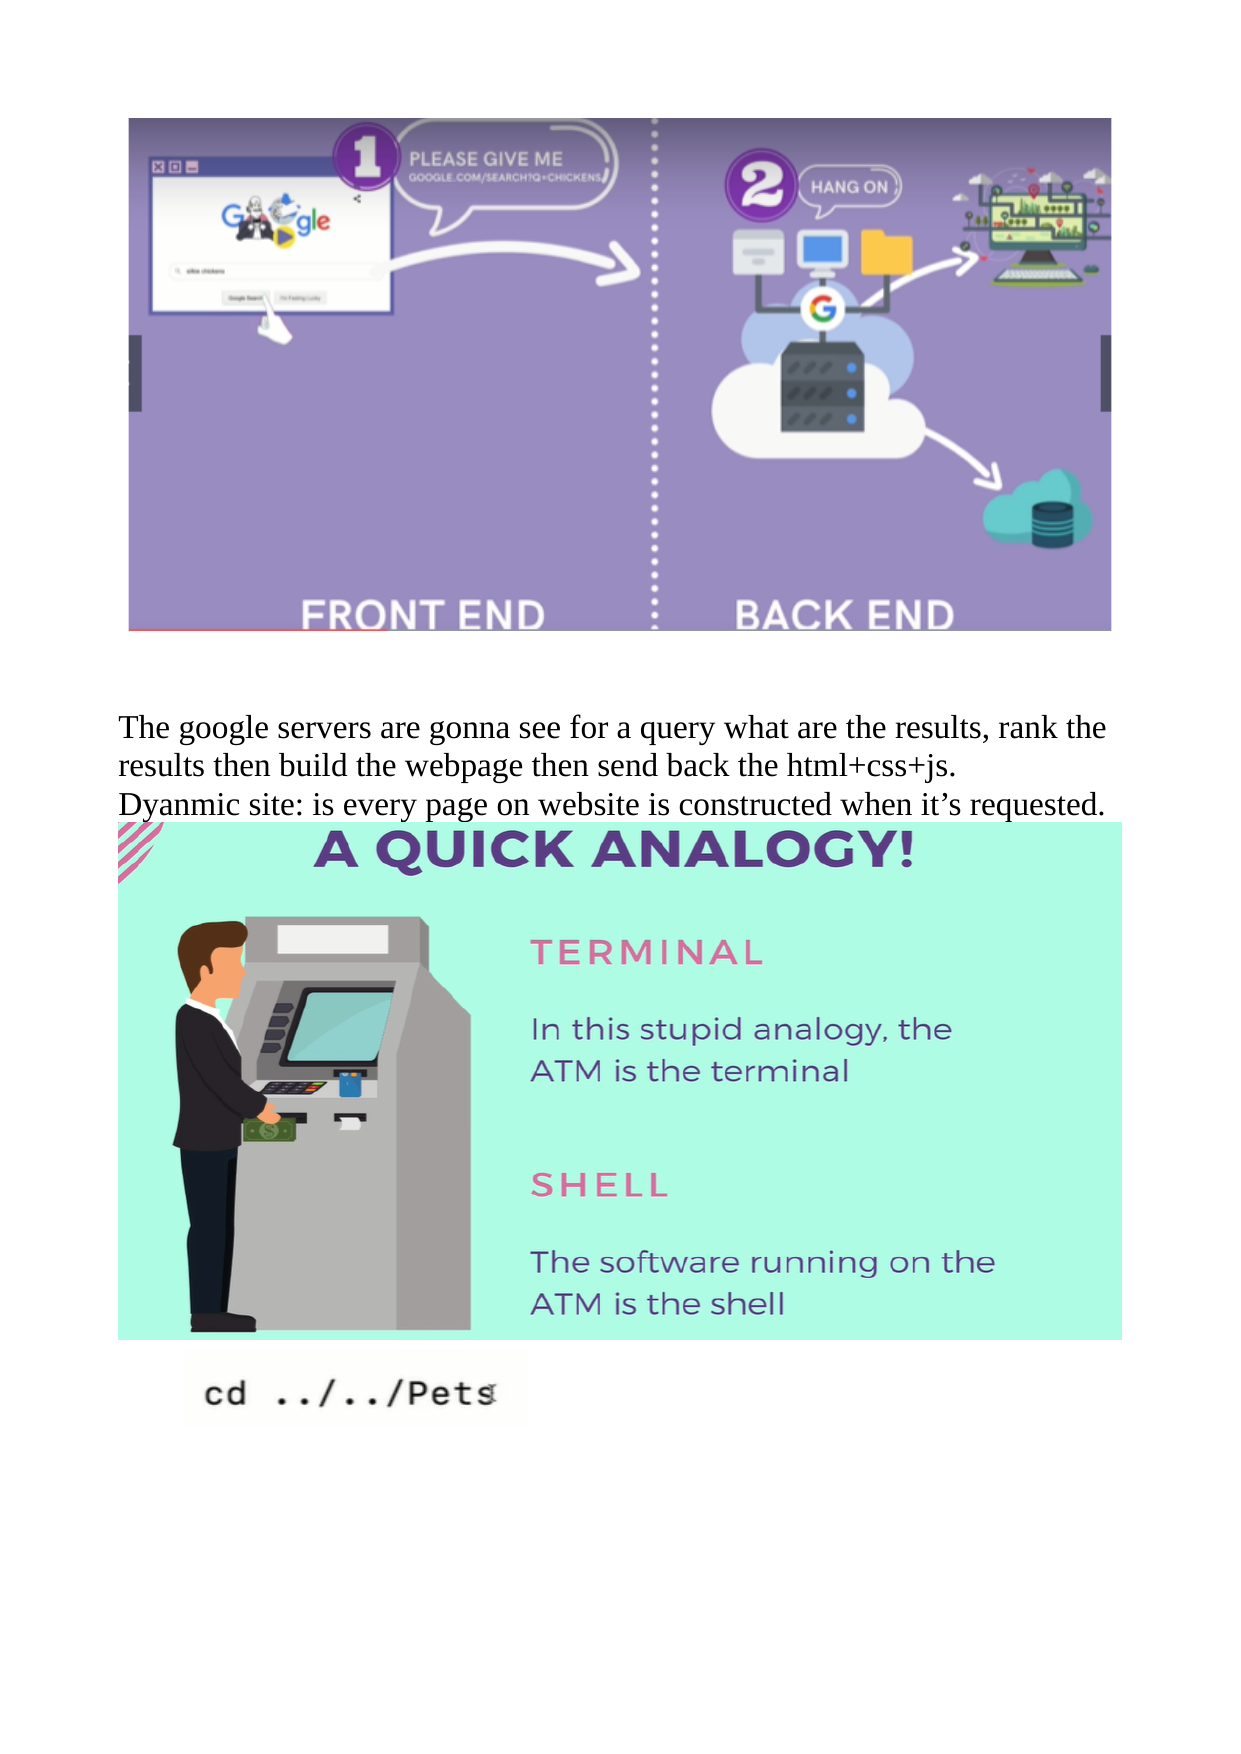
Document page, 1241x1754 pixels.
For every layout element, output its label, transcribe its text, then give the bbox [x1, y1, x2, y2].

text Dyanmic site: is every page on website is constructed when it’s requested. [118, 784, 1122, 822]
text The google servers are gonna see for a query what are the results, rank the results then build the webpage then send back the html+css+js. [118, 707, 1122, 784]
picture [118, 822, 1123, 1340]
picture [128, 118, 1112, 631]
picture [183, 1350, 529, 1427]
